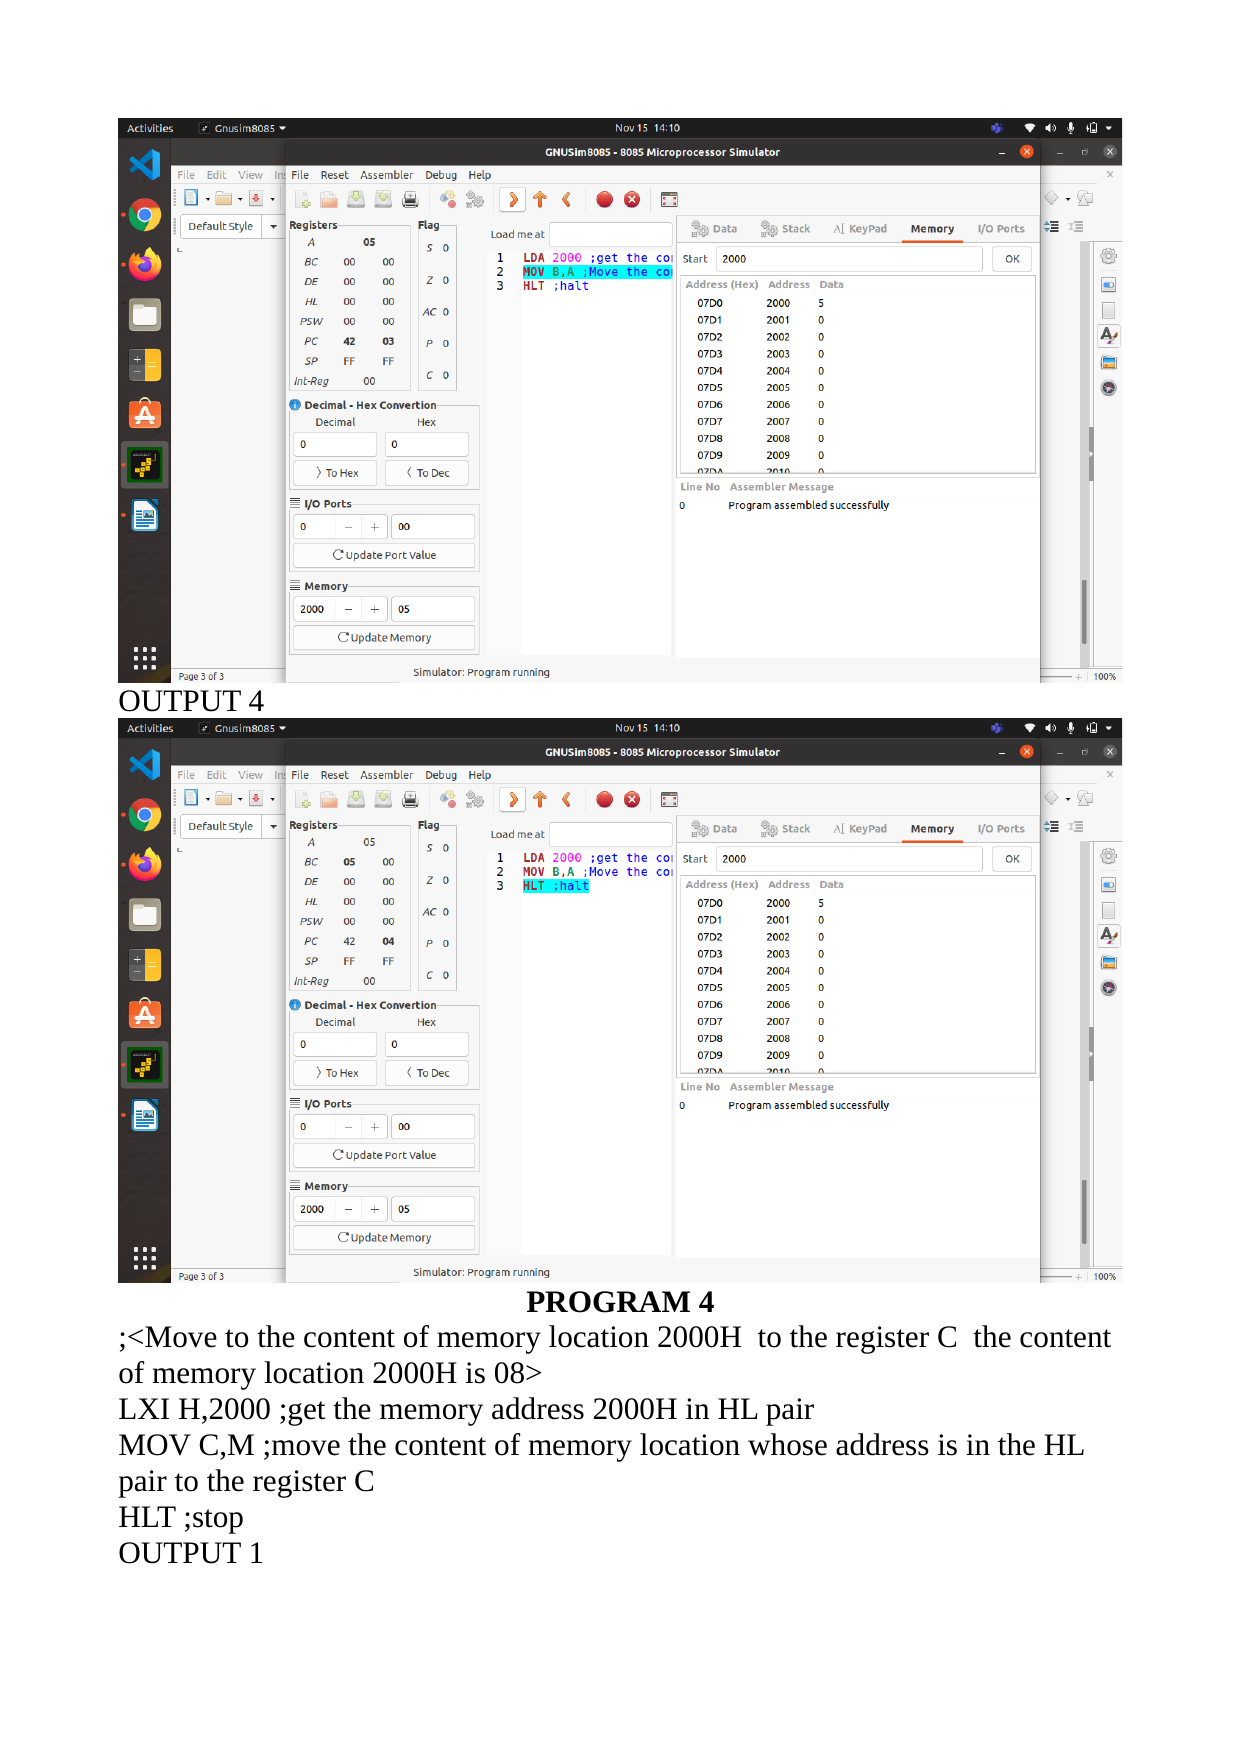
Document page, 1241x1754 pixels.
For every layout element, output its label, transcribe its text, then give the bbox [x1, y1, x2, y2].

text OUTPUT 1 [118, 1534, 1122, 1570]
text ;<Move to the content of memory location 2000H to the register C the content of memory location 2000H is 08> [118, 1319, 1122, 1391]
text PROGRAM 4 [118, 1283, 1122, 1319]
text MOV C,M ;move the content of memory location whose address is in the HL pair to the register C [118, 1427, 1122, 1498]
text OUTPUT 4 [118, 683, 1122, 718]
picture [118, 118, 1123, 683]
text LXI H,2000 ;get the memory address 2000H in HL pair [118, 1391, 1122, 1427]
picture [118, 718, 1123, 1283]
text HLT ;stop [118, 1498, 1122, 1534]
